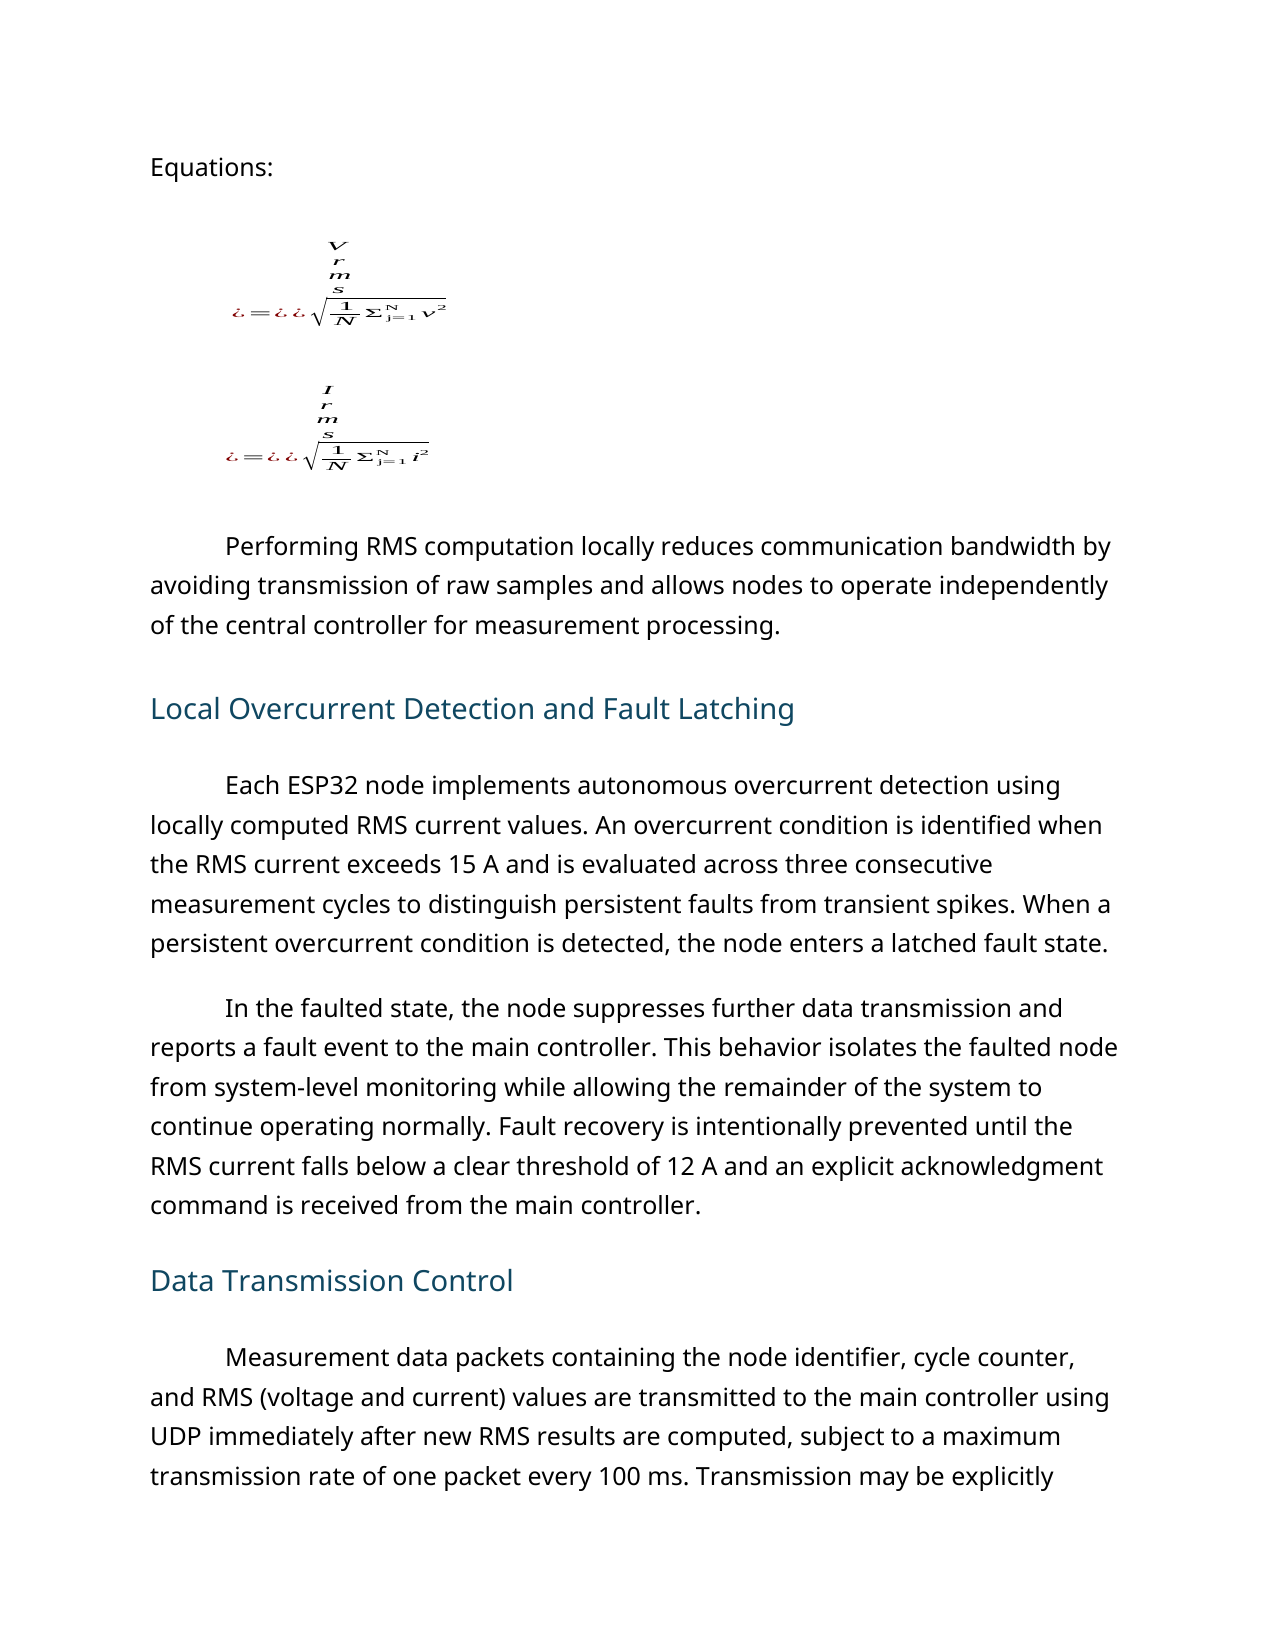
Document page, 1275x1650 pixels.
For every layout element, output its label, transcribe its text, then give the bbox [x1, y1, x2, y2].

subtitle Data Transmission Control [150, 1260, 1125, 1300]
text Measurement data packets containing the node identifier, cycle counter, and RMS (voltage and current) values are transmitted to the main controller using UDP immediately after new RMS results are computed, subject to a maximum transmission rate of one packet every 100 ms. Transmission may be explicitly [150, 1340, 1125, 1492]
text Performing RMS computation locally reduces communication bandwidth by avoiding transmission of raw samples and allows nodes to operate independently of the central controller for measurement processing. [150, 528, 1125, 641]
text Equations: [150, 150, 1125, 184]
subtitle Local Overcurrent Detection and Fault Latching [150, 688, 1125, 728]
text In the faulted state, the node suppresses further data transmission and reports a fault event to the main controller. This behavior isolates the faulted node from system-level monitoring while allowing the remainder of the system to continue operating normally. Fault recovery is intentionally prevented until the RMS current falls below a clear threshold of 12 A and an explicit acknowledgment command is received from the main controller. [150, 990, 1125, 1222]
text Each ESP32 node implements autonomous overcurrent detection using locally computed RMS current values. An overcurrent condition is identified when the RMS current exceeds 15 A and is evaluated across three consecutive measurement cycles to distinguish persistent faults from transient spikes. When a persistent overcurrent condition is detected, the node enters a latched fault state. [150, 768, 1125, 960]
